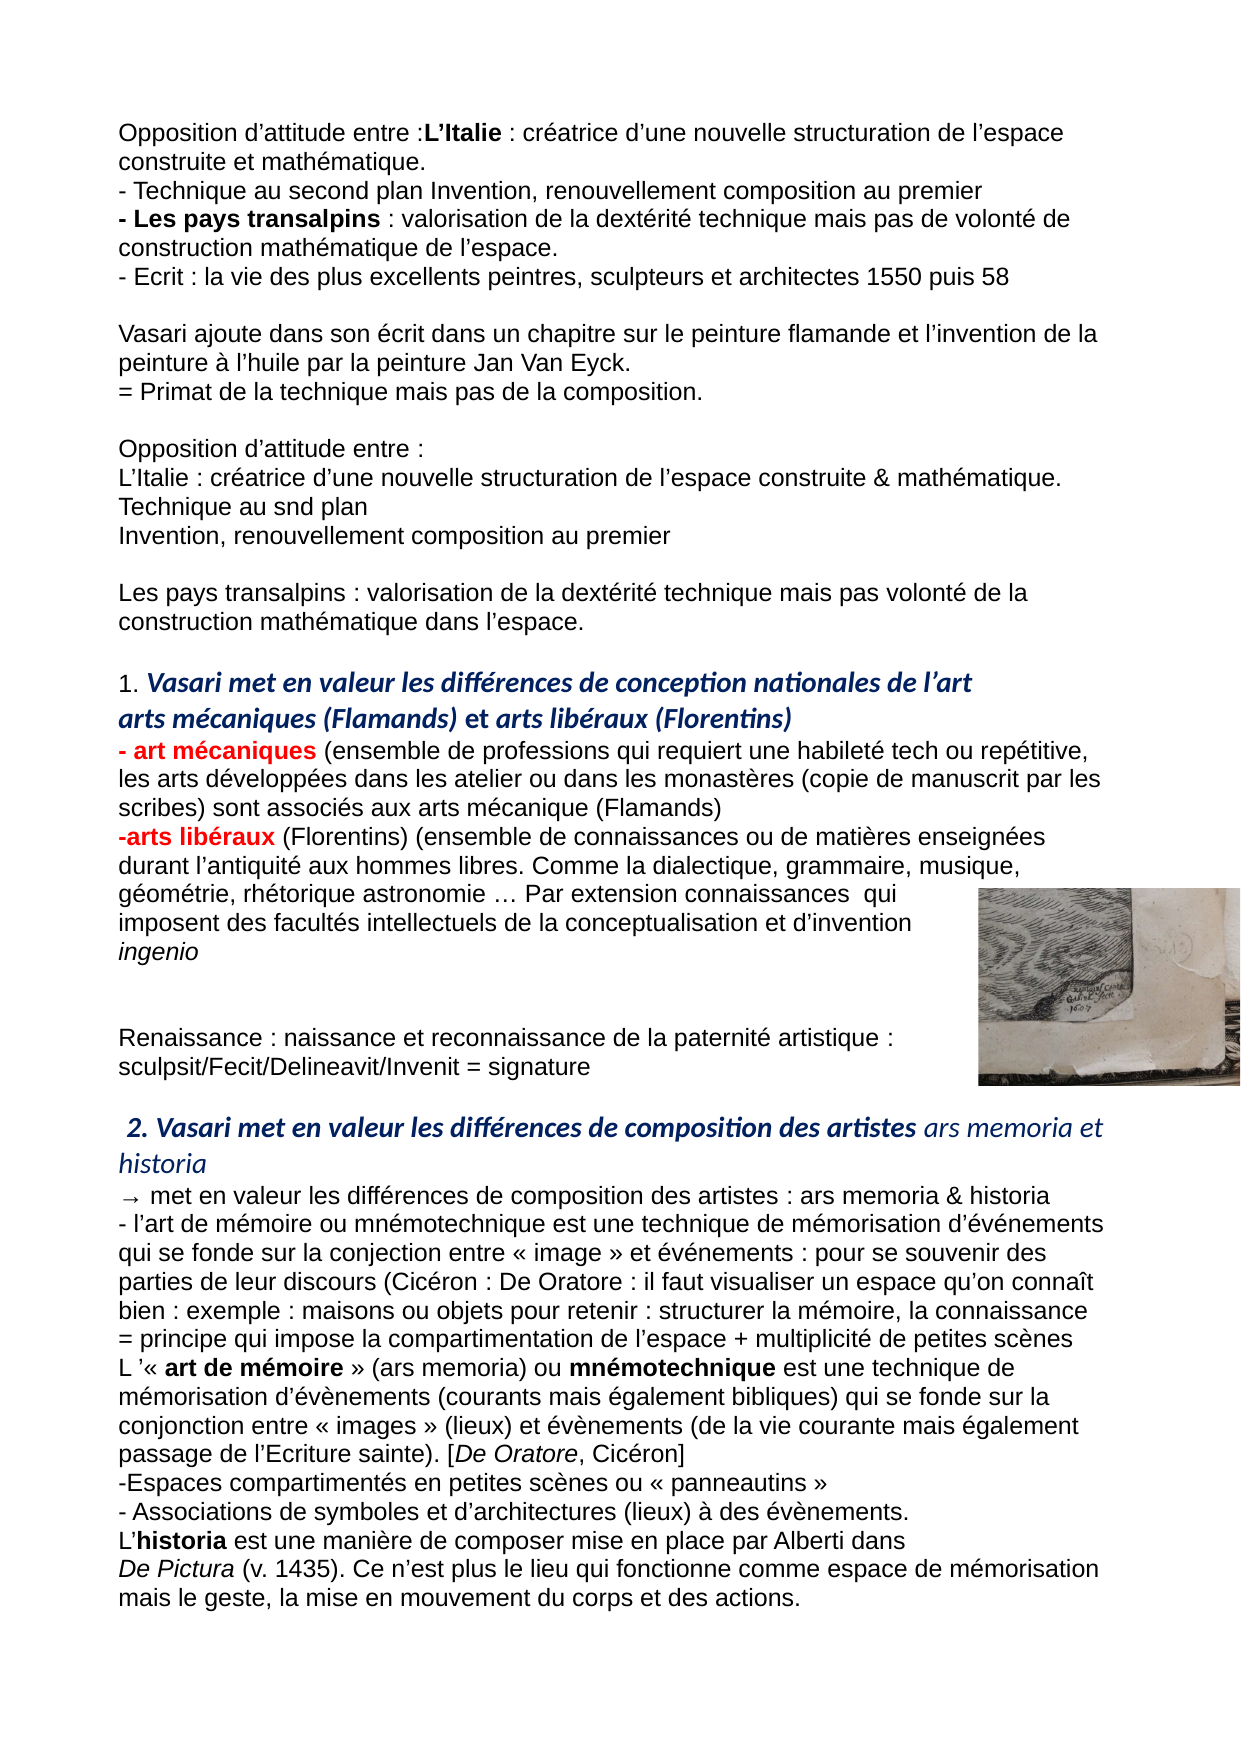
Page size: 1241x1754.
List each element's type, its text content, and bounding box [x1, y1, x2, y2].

text = Primat de la technique mais pas de la composition. [118, 377, 1122, 406]
text Opposition d’attitude entre : [118, 434, 1122, 463]
text → met en valeur les différences de composition des artistes : ars memoria & historia [118, 1181, 1122, 1209]
text - Les pays transalpins : valorisation de la dextérité technique mais pas de volonté de construction mathématique de l’espace. [118, 204, 1122, 262]
text - l’art de mémoire ou mnémotechnique est une technique de mémorisation d’événements qui se fonde sur la conjection entre « image » et événements : pour se souvenir des parties de leur discours (Cicéron : De Oratore : il faut visualiser un espace qu’on connaît bien : exemple : maisons ou objets pour retenir : structurer la mémoire, la connaissance [118, 1209, 1122, 1324]
text -Espaces compartimentés en petites scènes ou « panneautins » [118, 1468, 1122, 1497]
text L’Italie : créatrice d’une nouvelle structuration de l’espace construite & mathématique. [118, 463, 1122, 492]
text Vasari ajoute dans son écrit dans un chapitre sur le peinture flamande et l’invention de la peinture à l’huile par la peinture Jan Van Eyck. [118, 319, 1122, 377]
text = principe qui impose la compartimentation de l’espace + multiplicité de petites scènes [118, 1324, 1122, 1353]
text De Pictura (v. 1435). Ce n’est plus le lieu qui fonctionne comme espace de mémorisation mais le geste, la mise en mouvement du corps et des actions. [118, 1554, 1122, 1612]
text L ’« art de mémoire » (ars memoria) ou mnémotechnique est une technique de mémorisation d’évènements (courants mais également bibliques) qui se fonde sur la conjonction entre « images » (lieux) et évènements (de la vie courante mais également passage de l’Ecriture sainte). [De Oratore, Cicéron] [118, 1353, 1122, 1468]
text - art mécaniques (ensemble de professions qui requiert une habileté tech ou repétitive, les arts développées dans les atelier ou dans les monastères (copie de manuscrit par les scribes) sont associés aux arts mécanique (Flamands) [118, 736, 1122, 822]
text Les pays transalpins : valorisation de la dextérité technique mais pas volonté de la construction mathématique dans l’espace. [118, 578, 1122, 636]
text Invention, renouvellement composition au premier [118, 521, 1122, 549]
text - Technique au second plan Invention, renouvellement composition au premier [118, 176, 1122, 204]
text L’historia est une manière de composer mise en place par Alberti dans [118, 1526, 1122, 1554]
text 1. Vasari met en valeur les différences de conception nationales de l’art [118, 664, 1122, 700]
text -arts libéraux (Florentins) (ensemble de connaissances ou de matières enseignées durant l’antiquité aux hommes libres. Comme la dialectique, grammaire, musique, géométrie, rhétorique astronomie … Par extension connaissances qui imposent des facultés intellectuels de la conceptualisation et d’invention ingenio [118, 822, 1122, 966]
text arts mécaniques (Flamands) et arts libéraux (Florentins) [118, 700, 1122, 736]
text - Associations de symboles et d’architectures (lieux) à des évènements. [118, 1497, 1122, 1526]
text Opposition d’attitude entre :L’Italie : créatrice d’une nouvelle structuration de l’espace construite et mathématique. [118, 118, 1122, 176]
text 2. Vasari met en valeur les différences de composition des artistes ars memoria et historia [118, 1109, 1122, 1181]
text - Ecrit : la vie des plus excellents peintres, sculpteurs et architectes 1550 puis 58 [118, 262, 1122, 291]
picture [978, 888, 1241, 1086]
text Technique au snd plan [118, 492, 1122, 521]
text Renaissance : naissance et reconnaissance de la paternité artistique : sculpsit/Fecit/Delineavit/Invenit = signature [118, 1023, 978, 1081]
